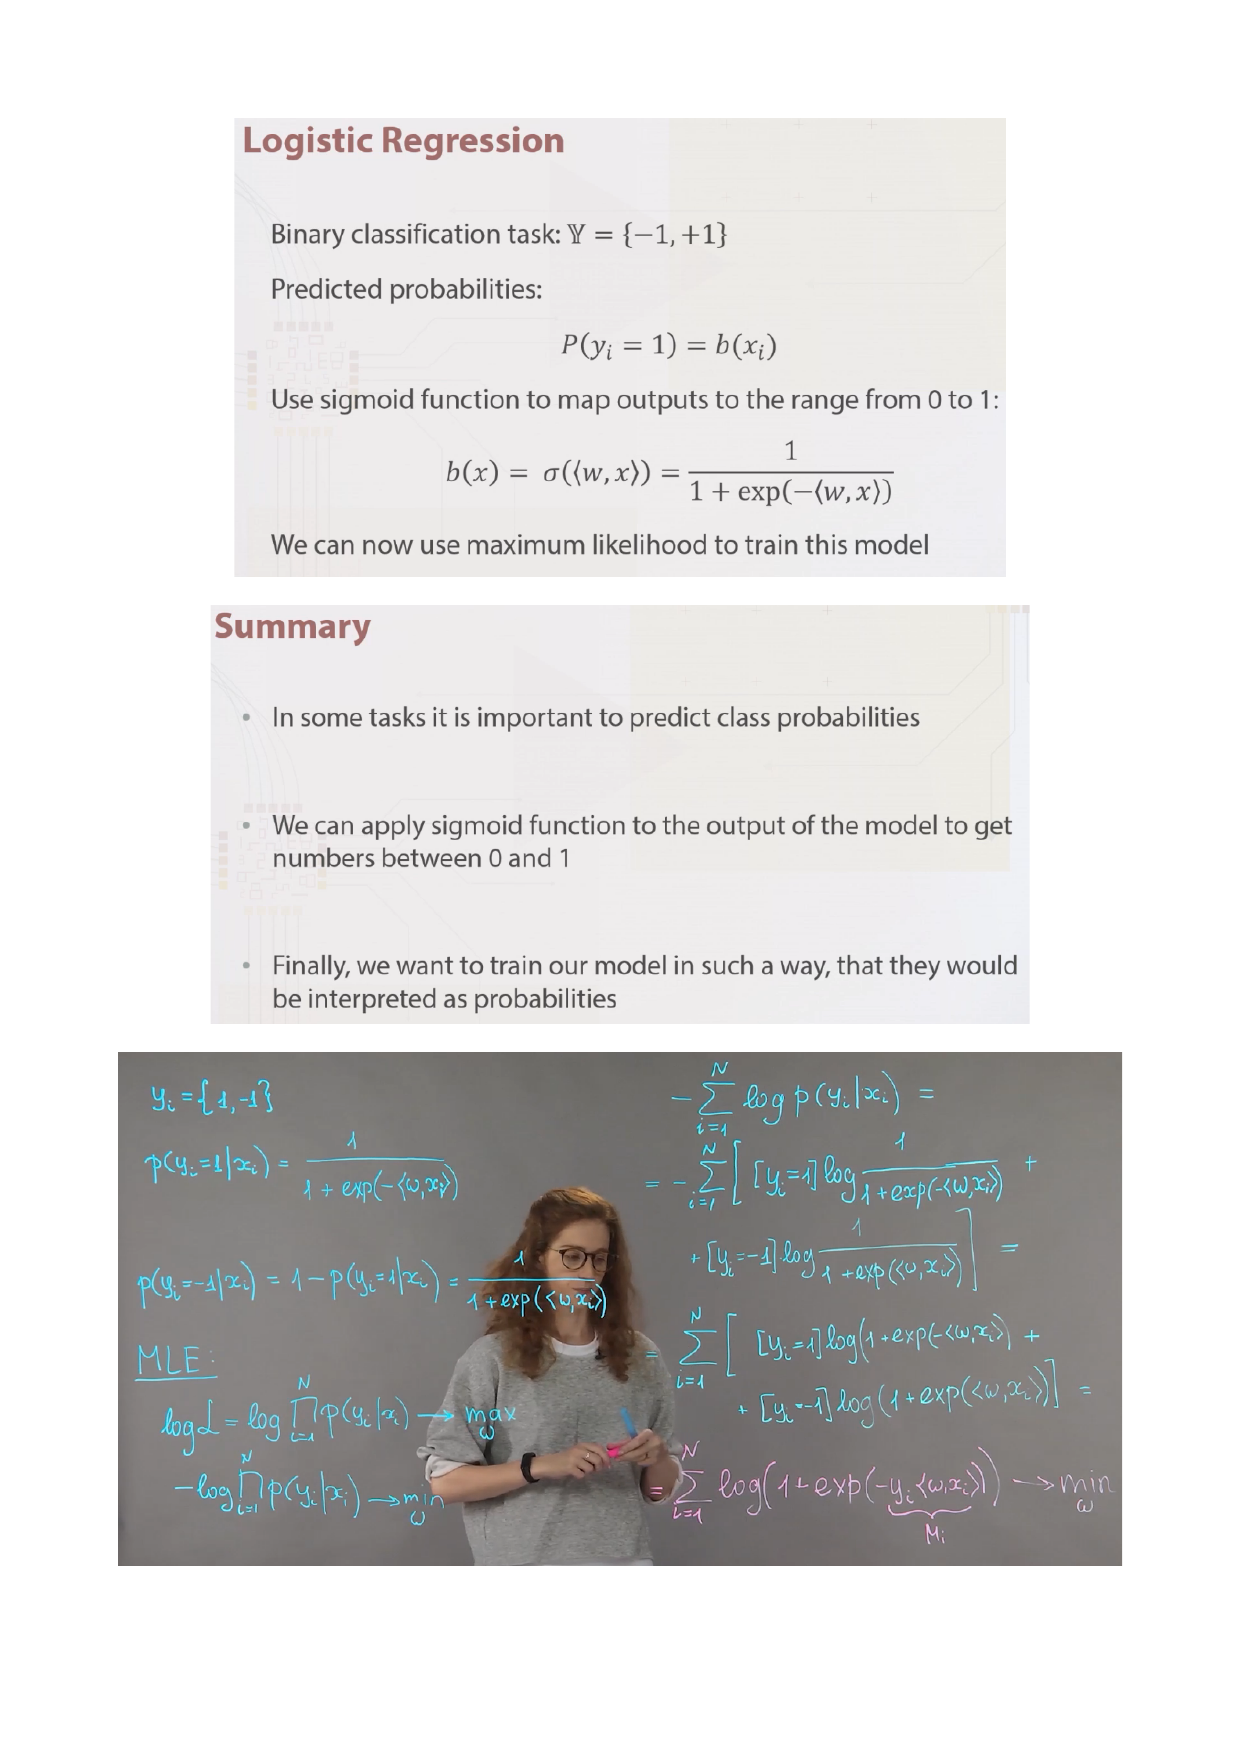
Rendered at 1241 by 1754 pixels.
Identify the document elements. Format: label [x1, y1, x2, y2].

picture [118, 1052, 1123, 1566]
picture [210, 605, 1030, 1024]
picture [234, 118, 1006, 577]
